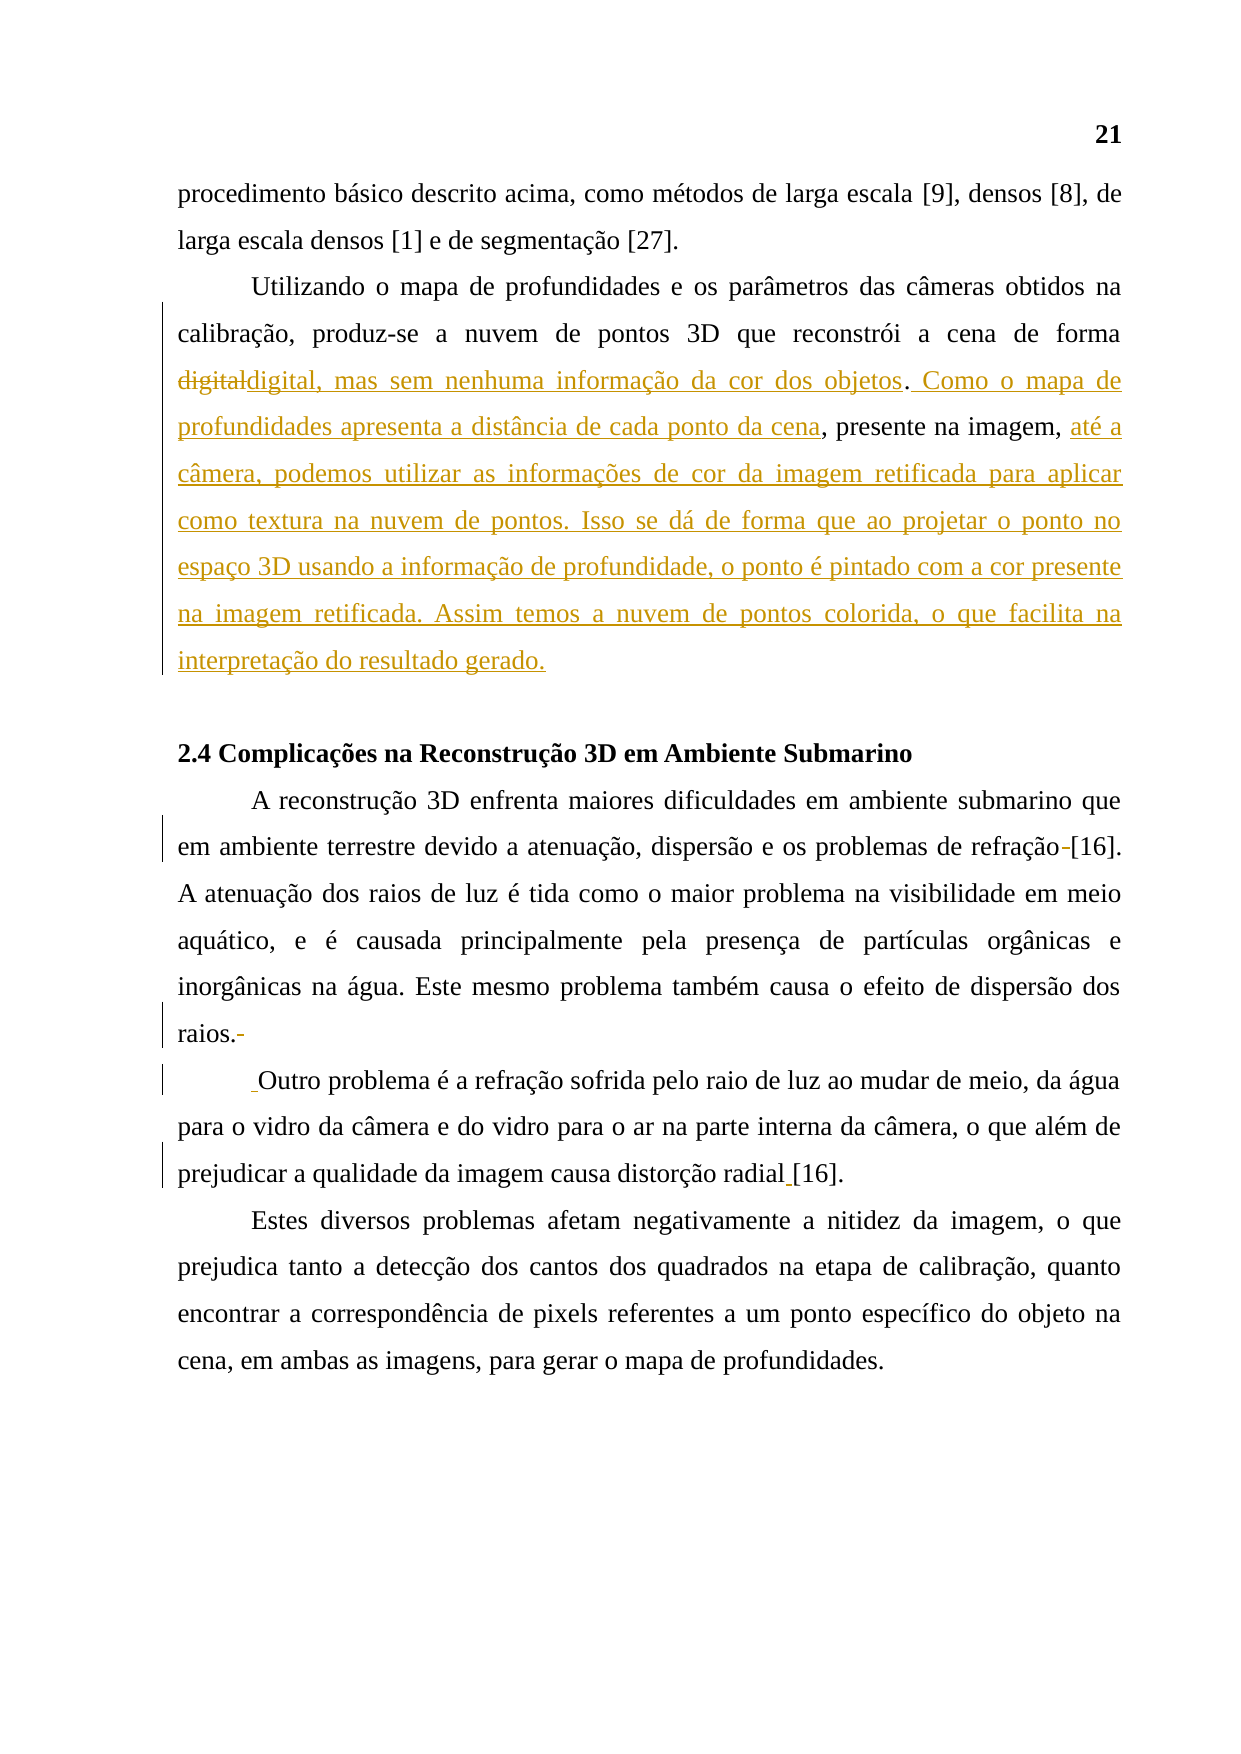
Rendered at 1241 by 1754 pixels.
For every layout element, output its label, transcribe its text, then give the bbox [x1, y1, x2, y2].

text espaço 3D usando a informação de profundidade, o ponto é pintado com a cor presente [177, 532, 1122, 578]
text Estes diversos problemas afetam negativamente a nitidez da imagem, o que prejudica tanto a detecção dos cantos dos quadrados na etapa de calibração, quanto encontrar a correspondência de pixels referentes a um ponto específico do objeto na cena, em ambas as imagens, para gerar o mapa de profundidades. [177, 1204, 1122, 1375]
subtitle Complicações na Reconstrução 3D em Ambiente Submarino [177, 737, 1122, 768]
text interpretação do resultado gerado. [177, 625, 1122, 675]
text Utilizando o mapa de profundidades e os parâmetros das câmeras obtidos na calibração, produz-se a nuvem de pontos 3D que reconstrói a cena de forma digital, mas sem nenhuma informação da cor dos objetos. Como o mapa de profundidades apresenta a distância de cada ponto da cena, presente na imagem, até a câmera, podemos utilizar as informações de cor da imagem retificada para aplicar [177, 271, 1122, 484]
text A reconstrução 3D enfrenta maiores dificuldades em ambiente submarino que em ambiente terrestre devido a atenuação, dispersão e os problemas de refração[16]. A atenuação dos raios de luz é tida como o maior problema na visibilidade em meio aquático, e é causada principalmente pela presença de partículas orgânicas e inorgânicas na água. Este mesmo problema também causa o efeito de dispersão dos raios. Outro problema é a refração sofrida pelo raio de luz ao mudar de meio, da água para o vidro da câmera e do vidro para o ar na parte interna da câmera, o que além de prejudicar a qualidade da imagem causa distorção radial [16]. [177, 784, 1122, 1048]
text procedimento básico descrito acima, como métodos de larga escala [9], densos [8], de larga escala densos [1] e de segmentação [27]. [177, 177, 1122, 255]
text como textura na nuvem de pontos. Isso se dá de forma que ao projetar o ponto no [177, 485, 1122, 531]
text na imagem retificada. Assim temos a nuvem de pontos colorida, o que facilita na [177, 579, 1122, 624]
